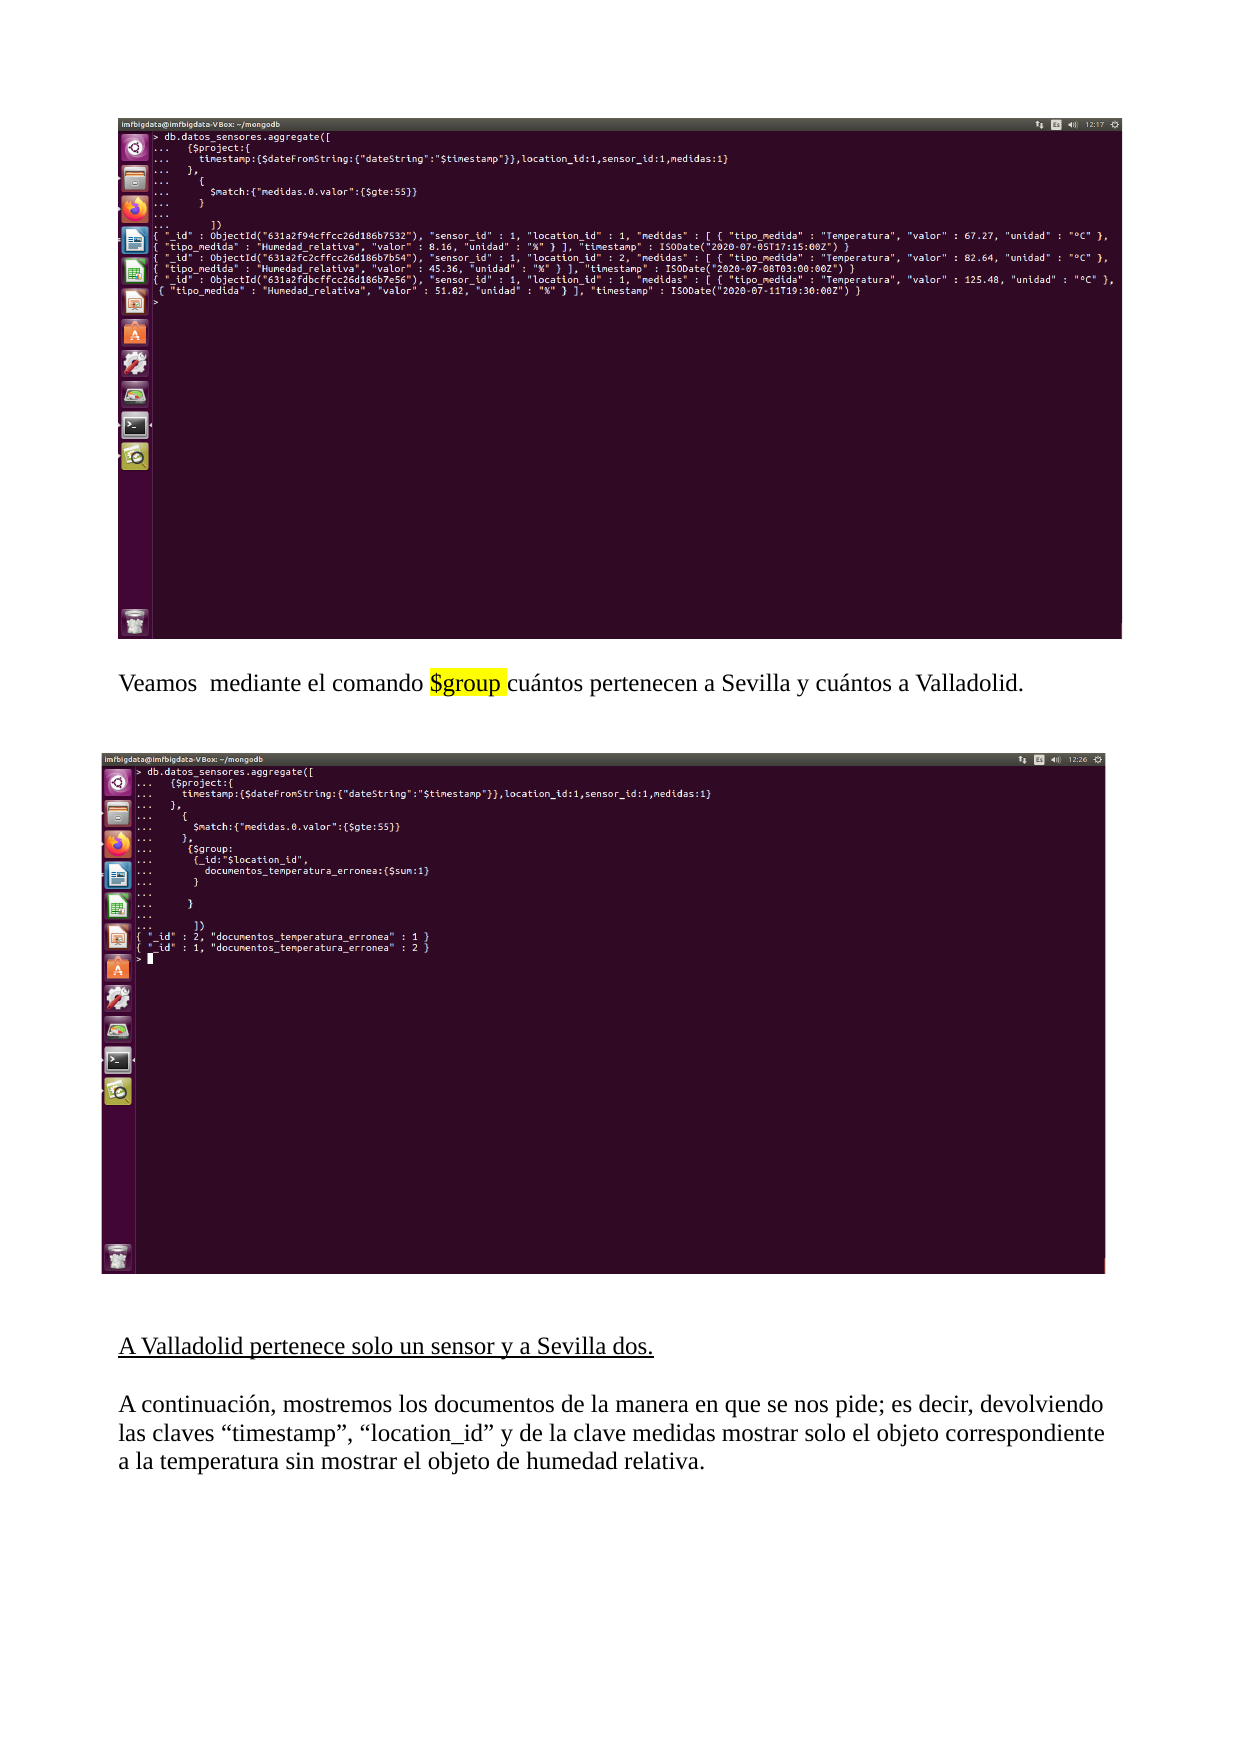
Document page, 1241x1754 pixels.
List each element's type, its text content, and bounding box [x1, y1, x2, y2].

text Veamos mediante el comando $group cuántos pertenecen a Sevilla y cuántos a Valladolid. [118, 668, 1122, 696]
text A Valladolid pertenece solo un sensor y a Sevilla dos. [118, 1331, 1122, 1360]
picture [118, 118, 1123, 639]
text A continuación, mostremos los documentos de la manera en que se nos pide; es decir, devolviendo las claves “timestamp”, “location_id” y de la clave medidas mostrar solo el objeto correspondiente a la temperatura sin mostrar el objeto de humedad relativa. [118, 1389, 1122, 1475]
picture [101, 753, 1106, 1274]
